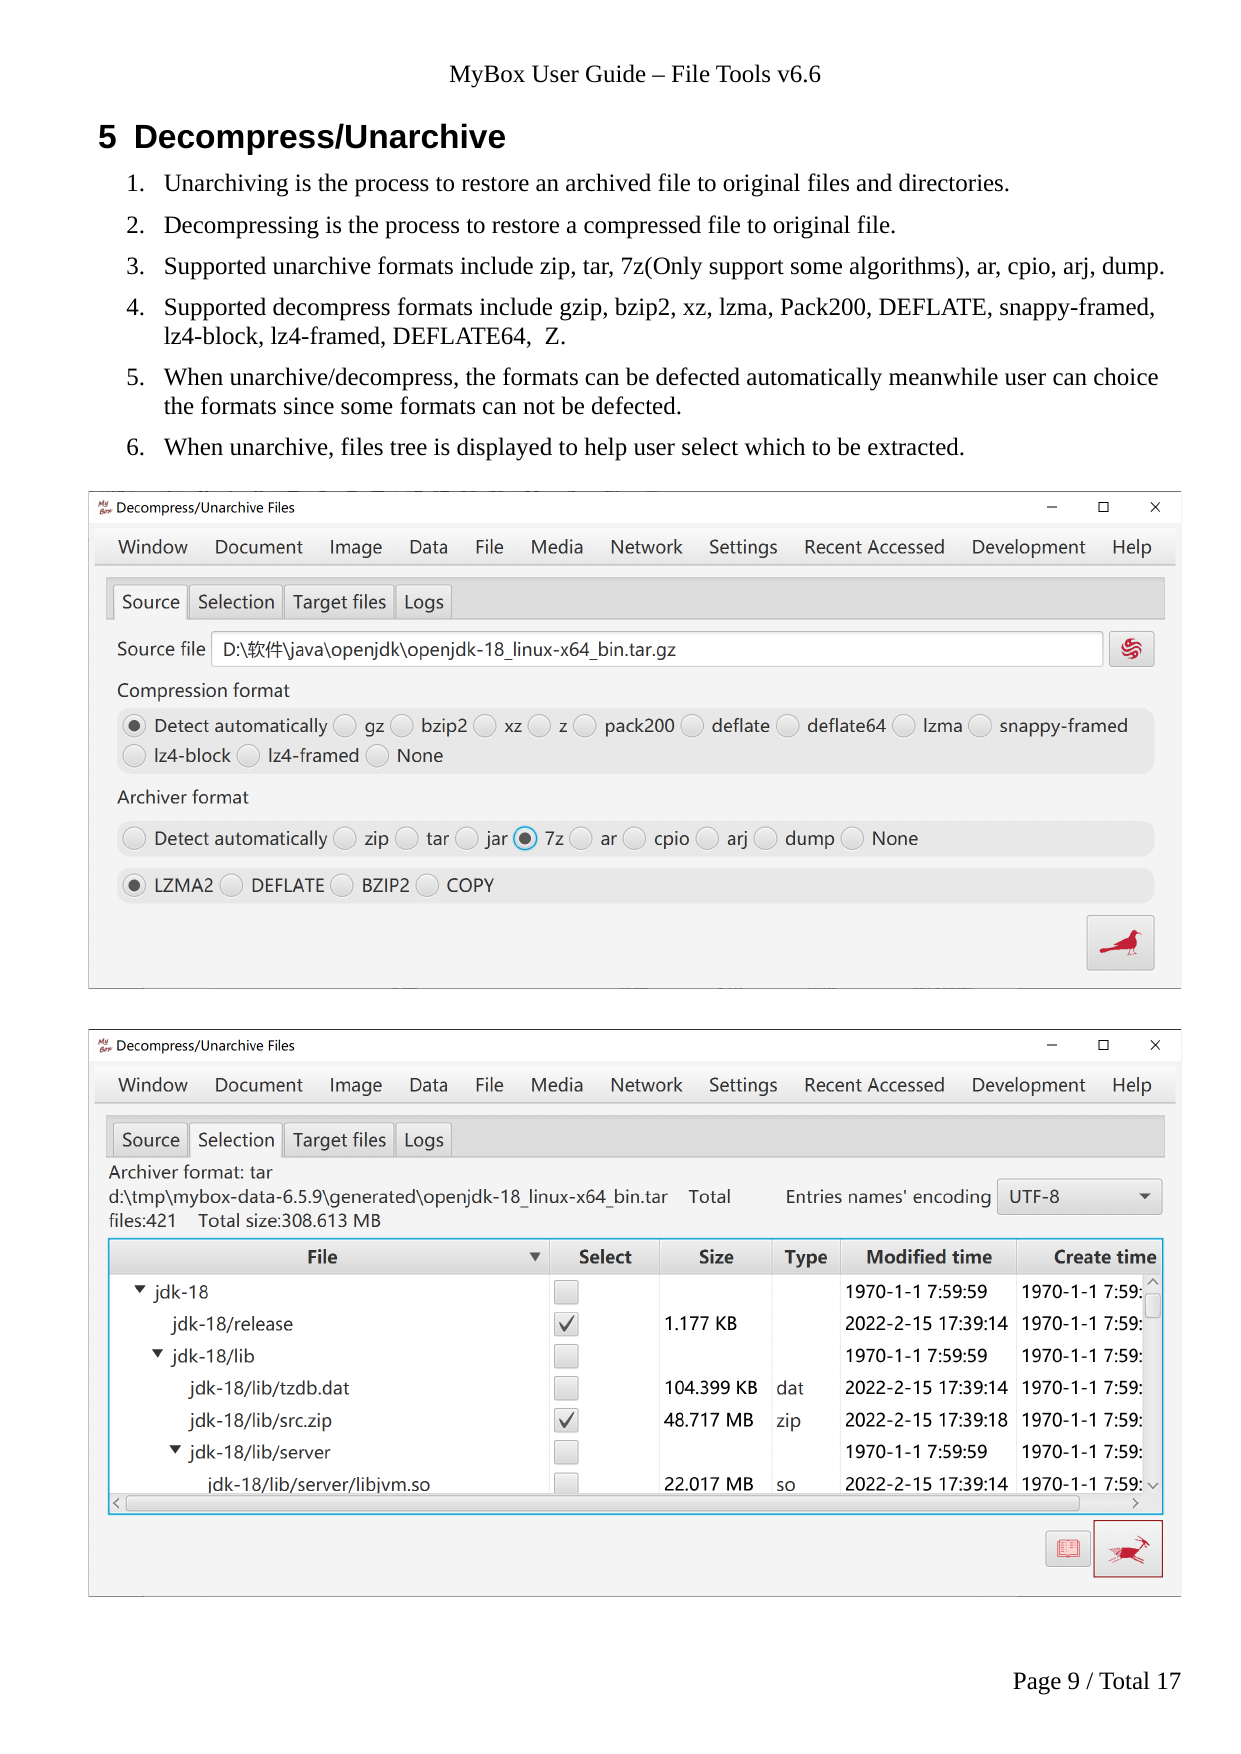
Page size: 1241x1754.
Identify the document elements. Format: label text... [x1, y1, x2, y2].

list When unarchive/decompress, the formats can be defected automatically meanwhile user can choice the formats since some formats can not be defected. [126, 362, 1181, 420]
subtitle Decompress/Unarchive [88, 117, 1181, 156]
picture [88, 491, 1182, 989]
list Unarchiving is the process to restore an archived file to original files and directories. [126, 168, 1181, 197]
list Supported decompress formats include gzip, bzip2, xz, lzma, Pack200, DEFLATE, snappy-framed, lz4-block, lz4-framed, DEFLATE64, Z. [126, 292, 1181, 350]
list When unarchive, files tree is displayed to help user select which to be extracted. [126, 432, 1181, 461]
list Supported unarchive formats include zip, tar, 7z(Only support some algorithms), ar, cpio, arj, dump. [126, 251, 1181, 280]
list Decompressing is the process to restore a compressed file to original file. [126, 210, 1181, 238]
picture [88, 1029, 1182, 1597]
